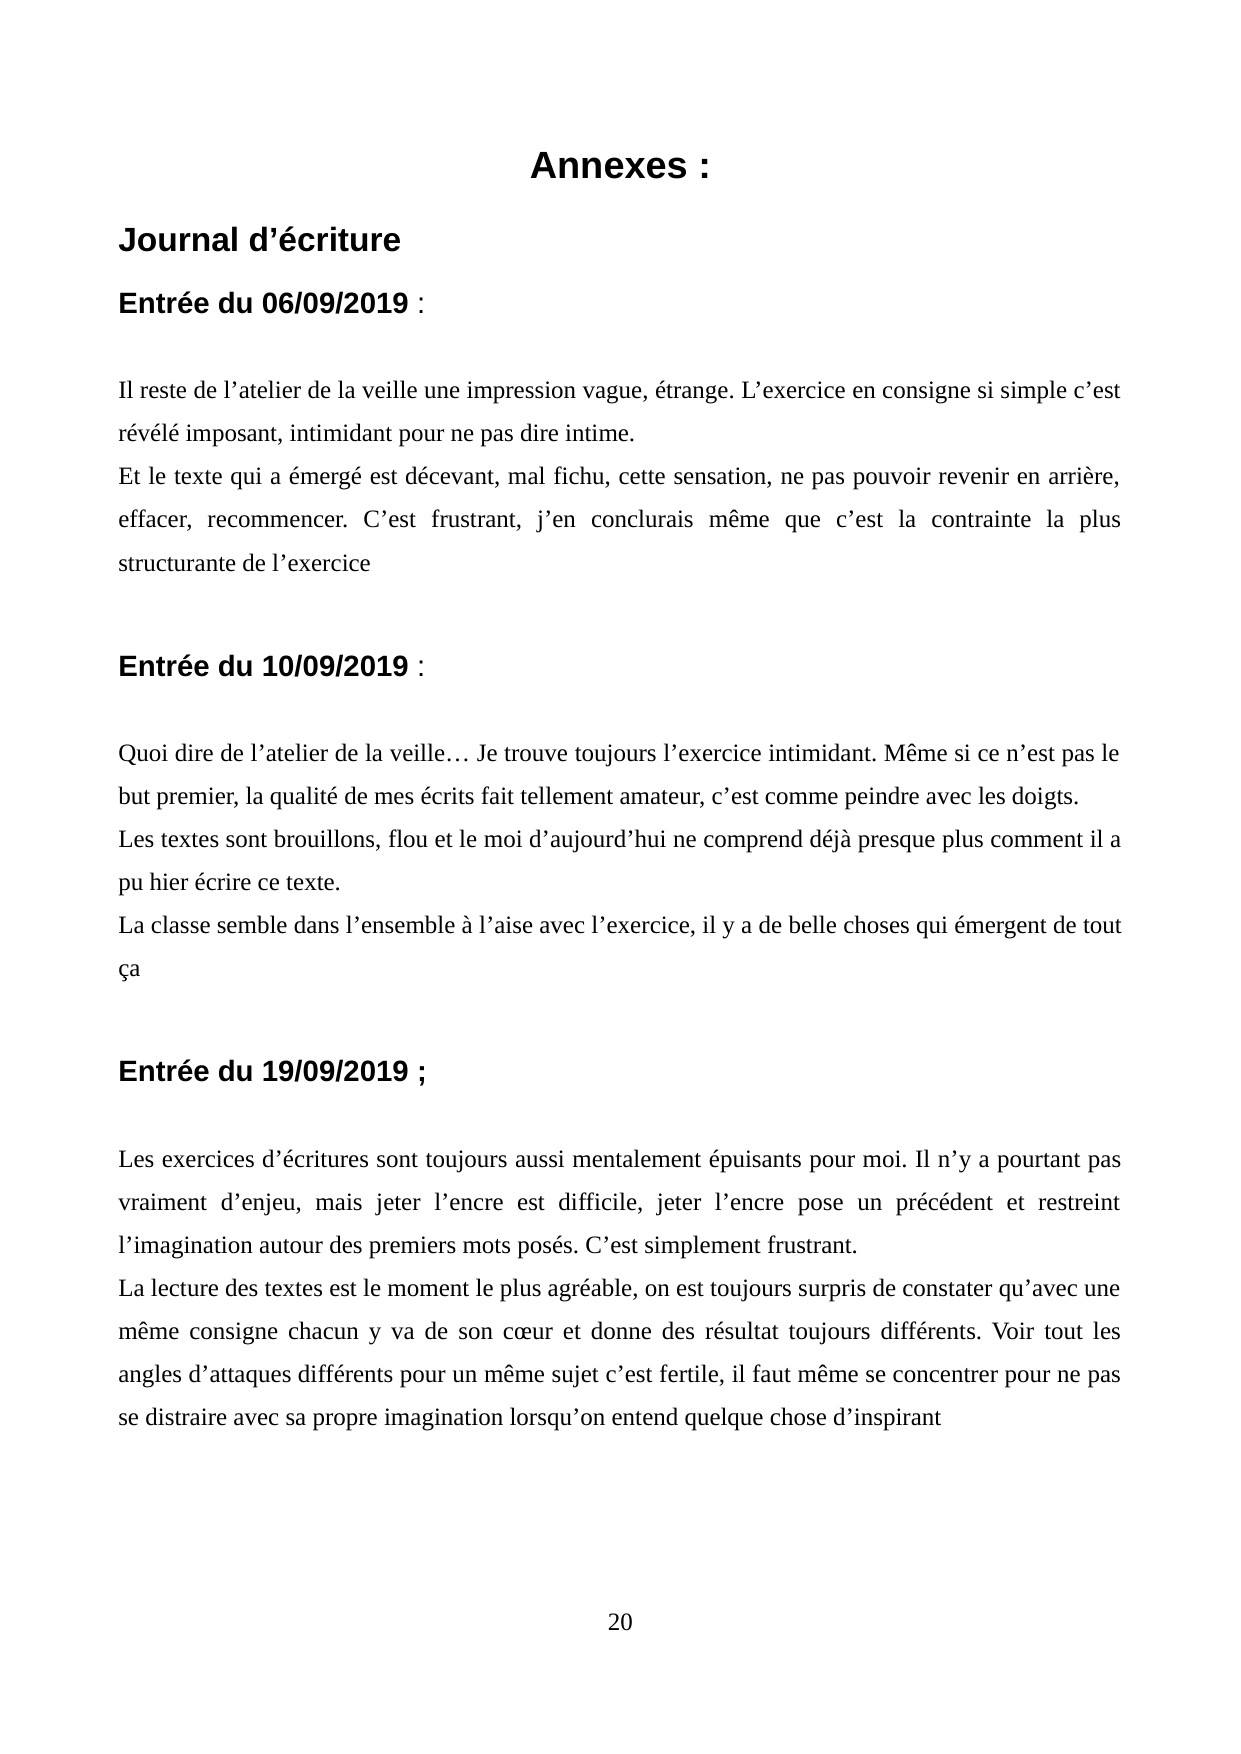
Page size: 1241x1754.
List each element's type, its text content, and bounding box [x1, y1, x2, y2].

text Quoi dire de l’atelier de la veille… Je trouve toujours l’exercice intimidant. Même si ce n’est pas le but premier, la qualité de mes écrits fait tellement amateur, c’est comme peindre avec les doigts. [118, 738, 1122, 810]
subtitle Journal d’écriture [118, 220, 1122, 259]
subtitle Entrée du 19/09/2019 ; [118, 1054, 1122, 1088]
text La lecture des textes est le moment le plus agréable, on est toujours surpris de constater qu’avec une même consigne chacun y va de son cœur et donne des résultat toujours différents. Voir tout les angles d’attaques différents pour un même sujet c’est fertile, il faut même se concentrer pour ne pas se distraire avec sa propre imagination lorsqu’on entend quelque chose d’inspirant [118, 1273, 1122, 1431]
subtitle Entrée du 10/09/2019 : [118, 648, 1122, 682]
text Et le texte qui a émergé est décevant, mal fichu, cette sensation, ne pas pouvoir revenir en arrière, effacer, recommencer. C’est frustrant, j’en conclurais même que c’est la contrainte la plus structurante de l’exercice [118, 461, 1122, 576]
text Les textes sont brouillons, flou et le moi d’aujourd’hui ne comprend déjà presque plus comment il a pu hier écrire ce texte. [118, 824, 1122, 896]
subtitle Entrée du 06/09/2019 : [118, 286, 1122, 319]
text Les exercices d’écritures sont toujours aussi mentalement épuisants pour moi. Il n’y a pourtant pas vraiment d’enjeu, mais jeter l’encre est difficile, jeter l’encre pose un précédent et restreint l’imagination autour des premiers mots posés. C’est simplement frustrant. [118, 1144, 1122, 1259]
text Il reste de l’atelier de la veille une impression vague, étrange. L’exercice en consigne si simple c’est révélé imposant, intimidant pour ne pas dire intime. [118, 375, 1122, 447]
subtitle Annexes : [118, 143, 1122, 187]
text La classe semble dans l’ensemble à l’aise avec l’exercice, il y a de belle choses qui émergent de tout ça [118, 910, 1122, 982]
